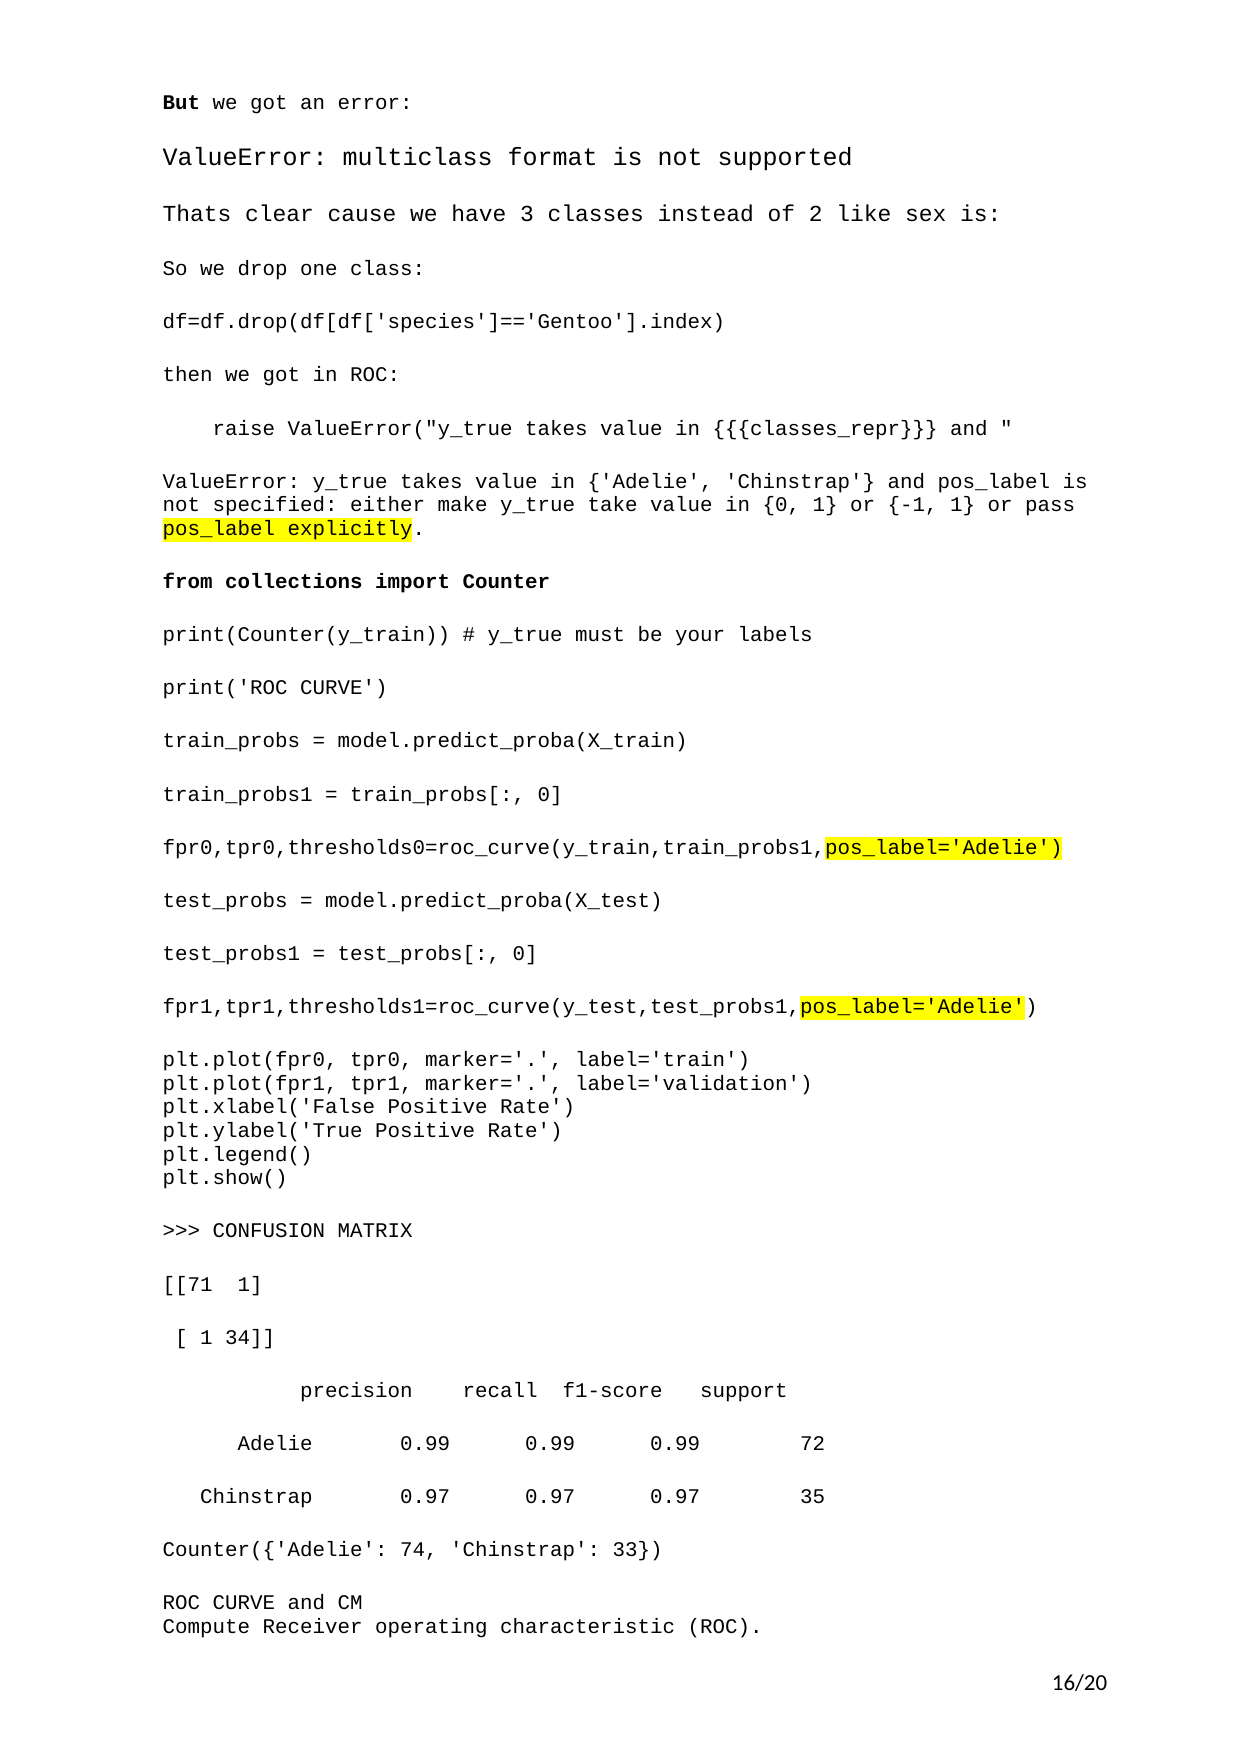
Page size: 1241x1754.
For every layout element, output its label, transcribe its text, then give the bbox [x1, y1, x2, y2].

text [[71 1] [162, 1274, 1107, 1297]
text train_probs1 = train_probs[:, 0] [162, 783, 1107, 807]
text Counter({'Adelie': 74, 'Chinstrap': 33}) [162, 1539, 1107, 1563]
text ValueError: multiclass format is not supported [162, 145, 1107, 173]
text print(Counter(y_train)) # y_true must be your labels [162, 624, 1107, 648]
text train_probs = model.predict_proba(X_train) [162, 730, 1107, 754]
text >>> CONFUSION MATRIX [162, 1221, 1107, 1244]
text from collections import Counter [162, 571, 1107, 595]
text plt.plot(fpr0, tpr0, marker='.', label='train') plt.plot(fpr1, tpr1, marker='.', label='validation') plt.xlabel('False Positive Rate') plt.ylabel('True Positive Rate') plt.legend() plt.show() [162, 1049, 1107, 1191]
text fpr0,tpr0,thresholds0=roc_curve(y_train,train_probs1,pos_label='Adelie') [162, 837, 1107, 860]
text Adelie 0.99 0.99 0.99 72 [162, 1433, 1107, 1457]
text precision recall f1-score support [162, 1380, 1107, 1403]
text Thats clear cause we have 3 classes instead of 2 like sex is: [162, 203, 1107, 229]
text [ 1 34]] [162, 1327, 1107, 1350]
text then we got in ROC: [162, 364, 1107, 388]
text raise ValueError("y_true takes value in {{{classes_repr}}} and " [162, 417, 1107, 441]
text But we got an error: [162, 92, 1107, 115]
text Chinstrap 0.97 0.97 0.97 35 [162, 1486, 1107, 1510]
text df=df.drop(df[df['species']=='Gentoo'].index) [162, 311, 1107, 335]
text So we drop one class: [162, 258, 1107, 282]
text test_probs = model.predict_proba(X_test) [162, 890, 1107, 913]
text print('ROC CURVE') [162, 677, 1107, 701]
text ROC CURVE and CM Compute Receiver operating characteristic (ROC). [162, 1592, 1107, 1640]
text test_probs1 = test_probs[:, 0] [162, 943, 1107, 967]
text fpr1,tpr1,thresholds1=roc_curve(y_test,test_probs1,pos_label='Adelie') [162, 996, 1107, 1020]
text ValueError: y_true takes value in {'Adelie', 'Chinstrap'} and pos_label is not specified: either make y_true take value in {0, 1} or {-1, 1} or pass pos_label explicitly. [162, 471, 1107, 542]
